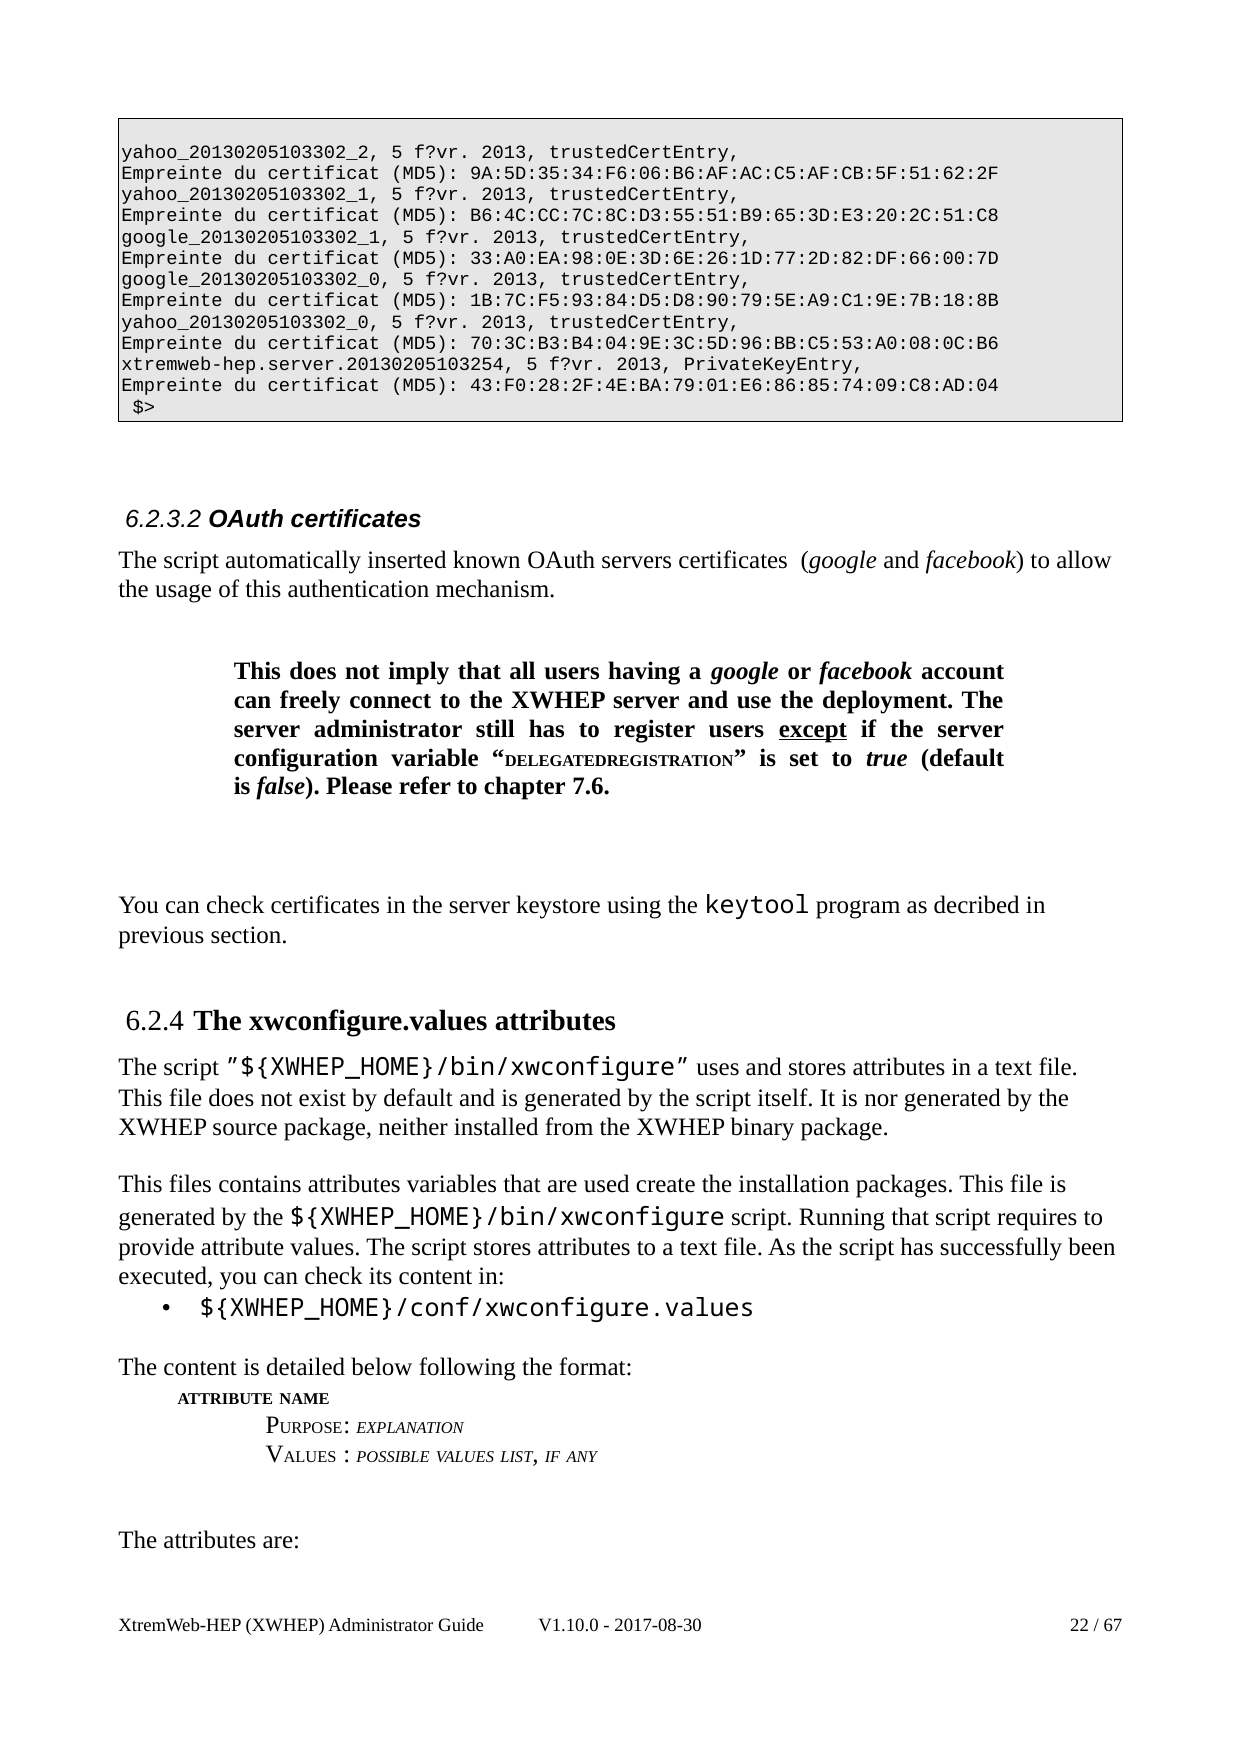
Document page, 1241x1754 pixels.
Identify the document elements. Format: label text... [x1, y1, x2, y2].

text $> [119, 394, 1122, 421]
text yahoo_20130205103302_1, 5 f?vr. 2013, trustedCertEntry, [119, 182, 1122, 203]
text google_20130205103302_0, 5 f?vr. 2013, trustedCertEntry, [119, 267, 1122, 288]
text yahoo_20130205103302_2, 5 f?vr. 2013, trustedCertEntry, [119, 139, 1122, 161]
text attribute name [177, 1381, 1122, 1410]
text Empreinte du certificat (MD5): 70:3C:B3:B4:04:9E:3C:5D:96:BB:C5:53:A0:08:0C:B6 [119, 331, 1122, 352]
list ${XWHEP_HOME}/conf/xwconfigure.values [162, 1290, 1122, 1324]
text The script automatically inserted known OAuth servers certificates (google and facebook) to allow the usage of this authentication mechanism. [118, 545, 1122, 603]
text Values : possible values list, if any [265, 1439, 1122, 1467]
text Empreinte du certificat (MD5): 43:F0:28:2F:4E:BA:79:01:E6:86:85:74:09:C8:AD:04 [119, 373, 1122, 394]
text You can check certificates in the server keystore using the keytool program as decribed in previous section. [118, 886, 1122, 949]
text yahoo_20130205103302_0, 5 f?vr. 2013, trustedCertEntry, [119, 309, 1122, 331]
text Empreinte du certificat (MD5): B6:4C:CC:7C:8C:D3:55:51:B9:65:3D:E3:20:2C:51:C8 [119, 203, 1122, 224]
text This does not imply that all users having a google or facebook account can freely connect to the XWHEP server and use the deployment. The server administrator still has to register users except if the server configuration variable “delegatedregistration” is set to true (default is false). Please refer to chapter 7.6. [233, 656, 1004, 800]
text Empreinte du certificat (MD5): 9A:5D:35:34:F6:06:B6:AF:AC:C5:AF:CB:5F:51:62:2F [119, 161, 1122, 182]
text xtremweb-hep.server.20130205103254, 5 f?vr. 2013, PrivateKeyEntry, [119, 352, 1122, 373]
subtitle OAuth certificates [118, 504, 1122, 533]
subtitle The xwconfigure.values attributes [118, 1003, 1122, 1037]
text Empreinte du certificat (MD5): 1B:7C:F5:93:84:D5:D8:90:79:5E:A9:C1:9E:7B:18:8B [119, 288, 1122, 309]
text Empreinte du certificat (MD5): 33:A0:EA:98:0E:3D:6E:26:1D:77:2D:82:DF:66:00:7D [119, 246, 1122, 267]
text The script ”${XWHEP_HOME}/bin/xwconfigure” uses and stores attributes in a text file. This file does not exist by default and is generated by the script itself. It is nor generated by the XWHEP source package, neither installed from the XWHEP binary package. [118, 1049, 1122, 1141]
text This files contains attributes variables that are used create the installation packages. This file is generated by the ${XWHEP_HOME}/bin/xwconfigure script. Running that script requires to provide attribute values. The script stores attributes to a text file. As the script has successfully been executed, you can check its content in: [118, 1169, 1122, 1290]
text Purpose : explanation [265, 1410, 1122, 1439]
text The content is detailed below following the format: [118, 1352, 1122, 1381]
text google_20130205103302_1, 5 f?vr. 2013, trustedCertEntry, [119, 224, 1122, 246]
text The attributes are: [118, 1525, 1122, 1554]
